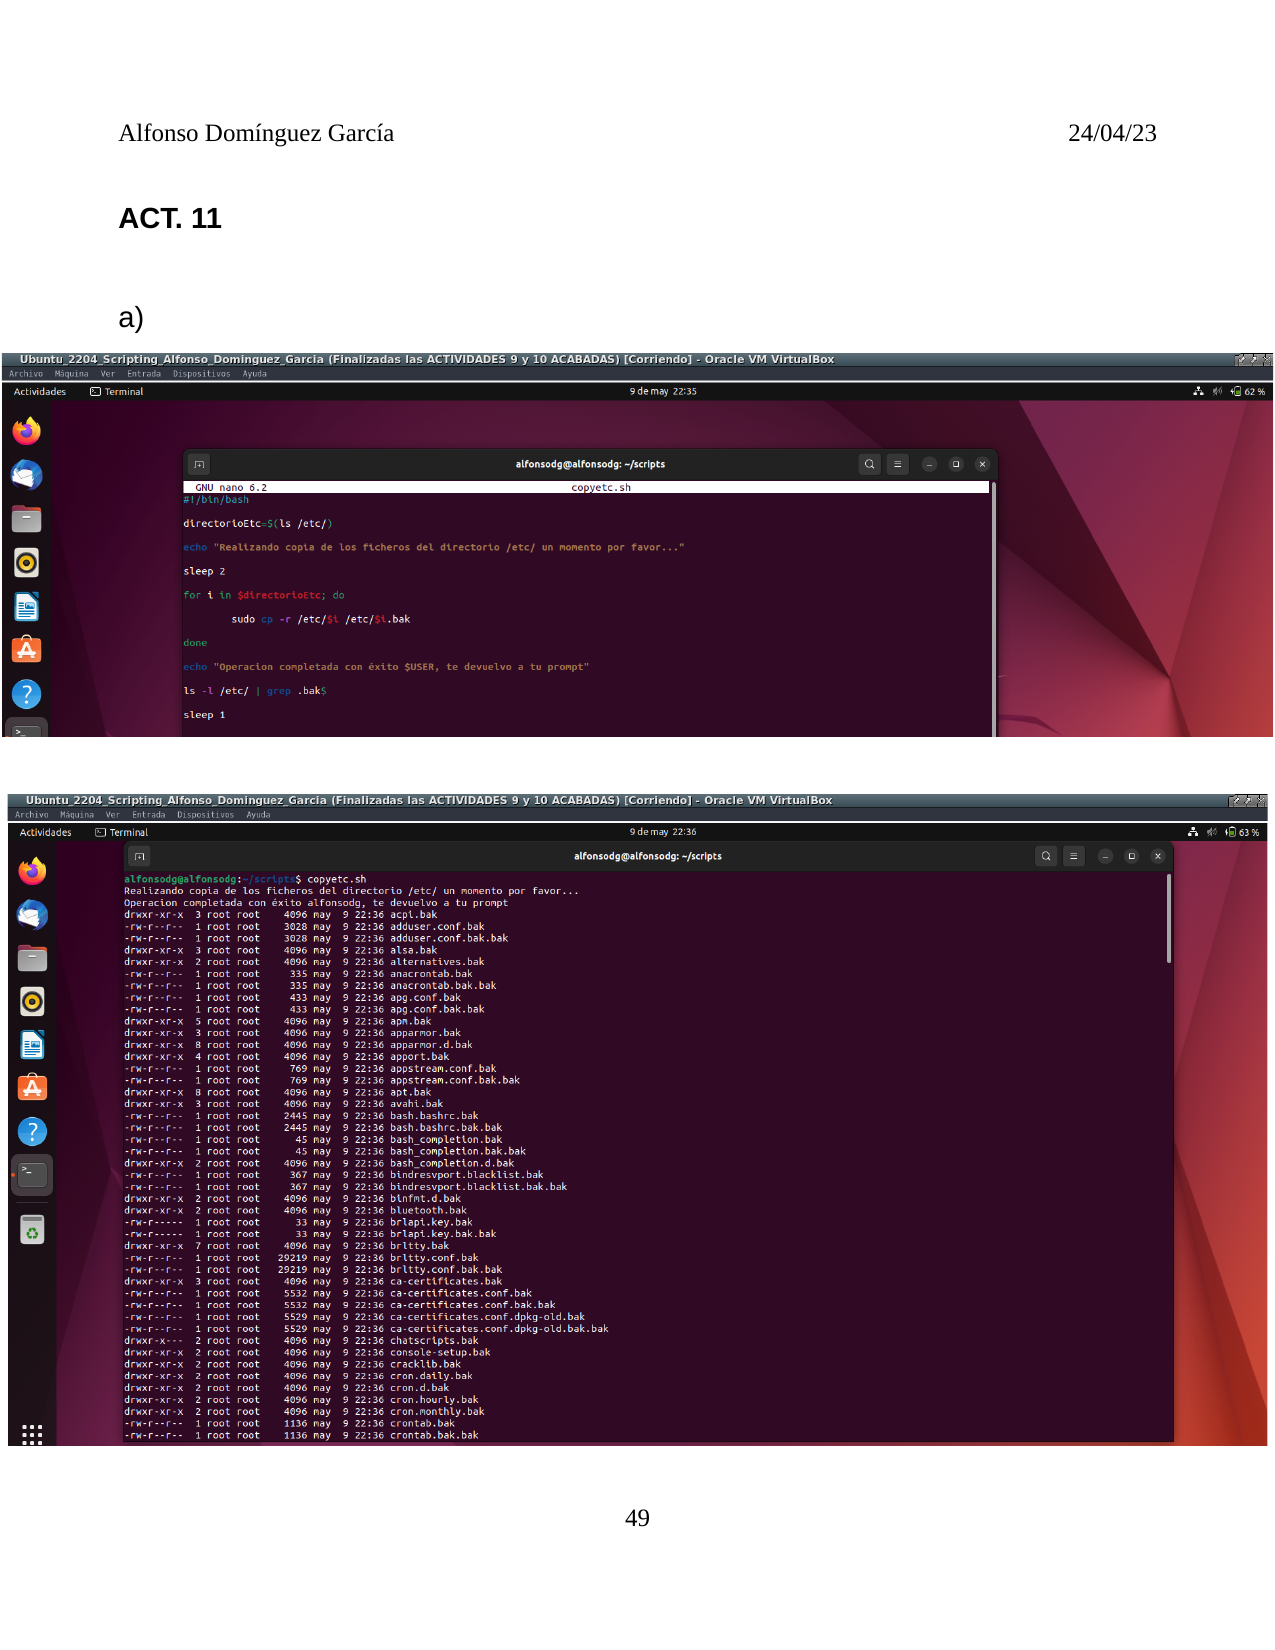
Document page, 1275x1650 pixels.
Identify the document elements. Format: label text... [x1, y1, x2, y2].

subtitle ACT. 11 [118, 201, 1157, 235]
text a) [118, 301, 1157, 334]
picture [7, 794, 1268, 1446]
picture [1, 353, 1274, 737]
